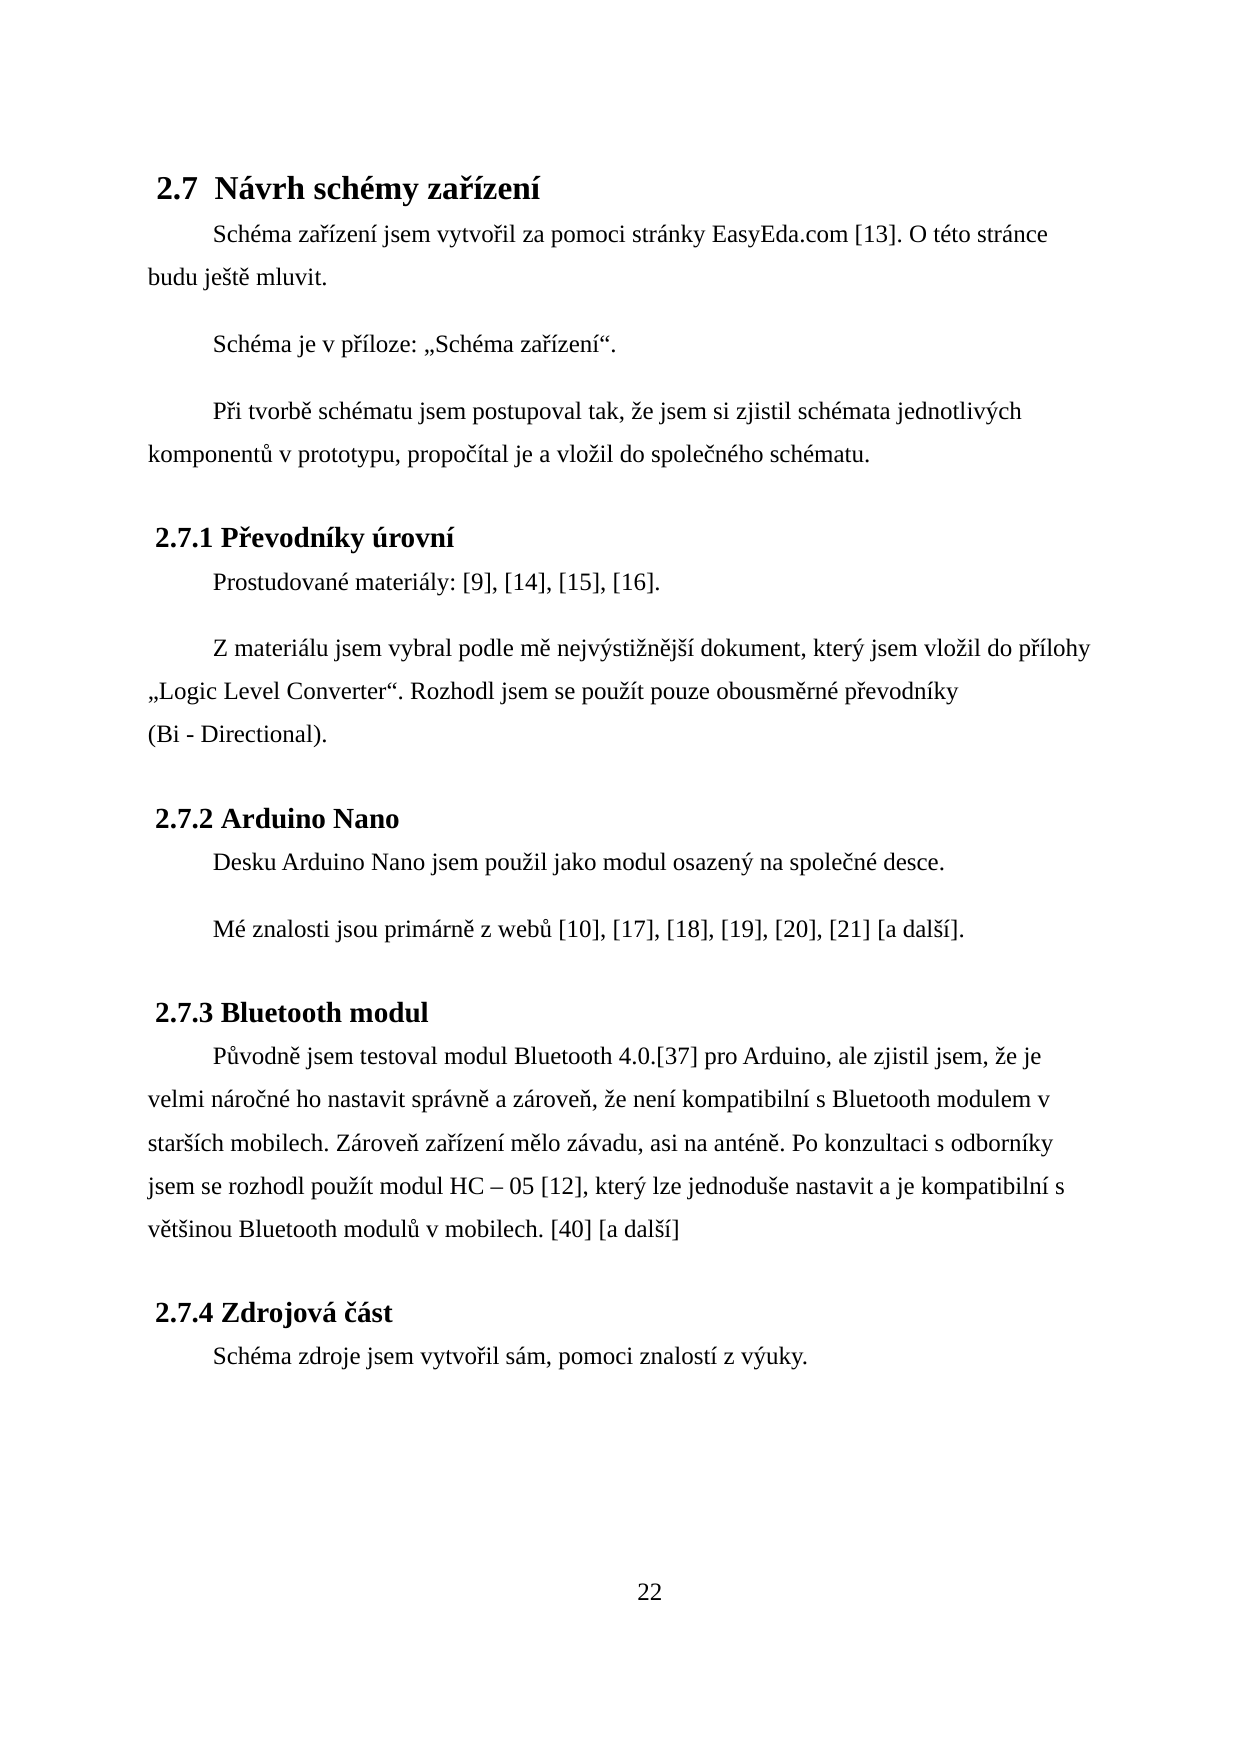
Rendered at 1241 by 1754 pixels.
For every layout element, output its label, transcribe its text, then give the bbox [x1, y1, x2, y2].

text Z materiálu jsem vybral podle mě nejvýstižnější dokument, který jsem vložil do přílohy „Logic Level Converter“. Rozhodl jsem se použít pouze obousměrné převodníky (Bi - Directional). [148, 633, 1093, 748]
text Mé znalosti jsou primárně z webů [10], [17], [18], [19], [20], [21] [a další]. [148, 914, 1093, 943]
text Schéma je v příloze: „Schéma zařízení“. [148, 329, 1093, 358]
subtitle Převodníky úrovní [148, 521, 1093, 554]
subtitle Návrh schémy zařízení [148, 168, 1093, 207]
text Schéma zdroje jsem vytvořil sám, pomoci znalostí z výuky. [148, 1341, 1093, 1370]
subtitle Arduino Nano [148, 801, 1093, 835]
text Prostudované materiály: [9], [14], [15], [16]. [148, 567, 1093, 595]
text Schéma zařízení jsem vytvořil za pomoci stránky EasyEda.com [13]. O této stránce budu ještě mluvit. [148, 219, 1093, 291]
text Při tvorbě schématu jsem postupoval tak, že jsem si zjistil schémata jednotlivých komponentů v prototypu, propočítal je a vložil do společného schématu. [148, 396, 1093, 468]
subtitle Zdrojová část [148, 1295, 1093, 1329]
text Desku Arduino Nano jsem použil jako modul osazený na společné desce. [148, 847, 1093, 876]
text Původně jsem testoval modul Bluetooth 4.0.[37] pro Arduino, ale zjistil jsem, že je velmi náročné ho nastavit správně a zároveň, že není kompatibilní s Bluetooth modulem v starších mobilech. Zároveň zařízení mělo závadu, asi na anténě. Po konzultaci s odborníky jsem se rozhodl použít modul HC – 05 [12], který lze jednoduše nastavit a je kompatibilní s většinou Bluetooth modulů v mobilech. [40] [a další] [148, 1041, 1093, 1243]
subtitle Bluetooth modul [148, 995, 1093, 1029]
